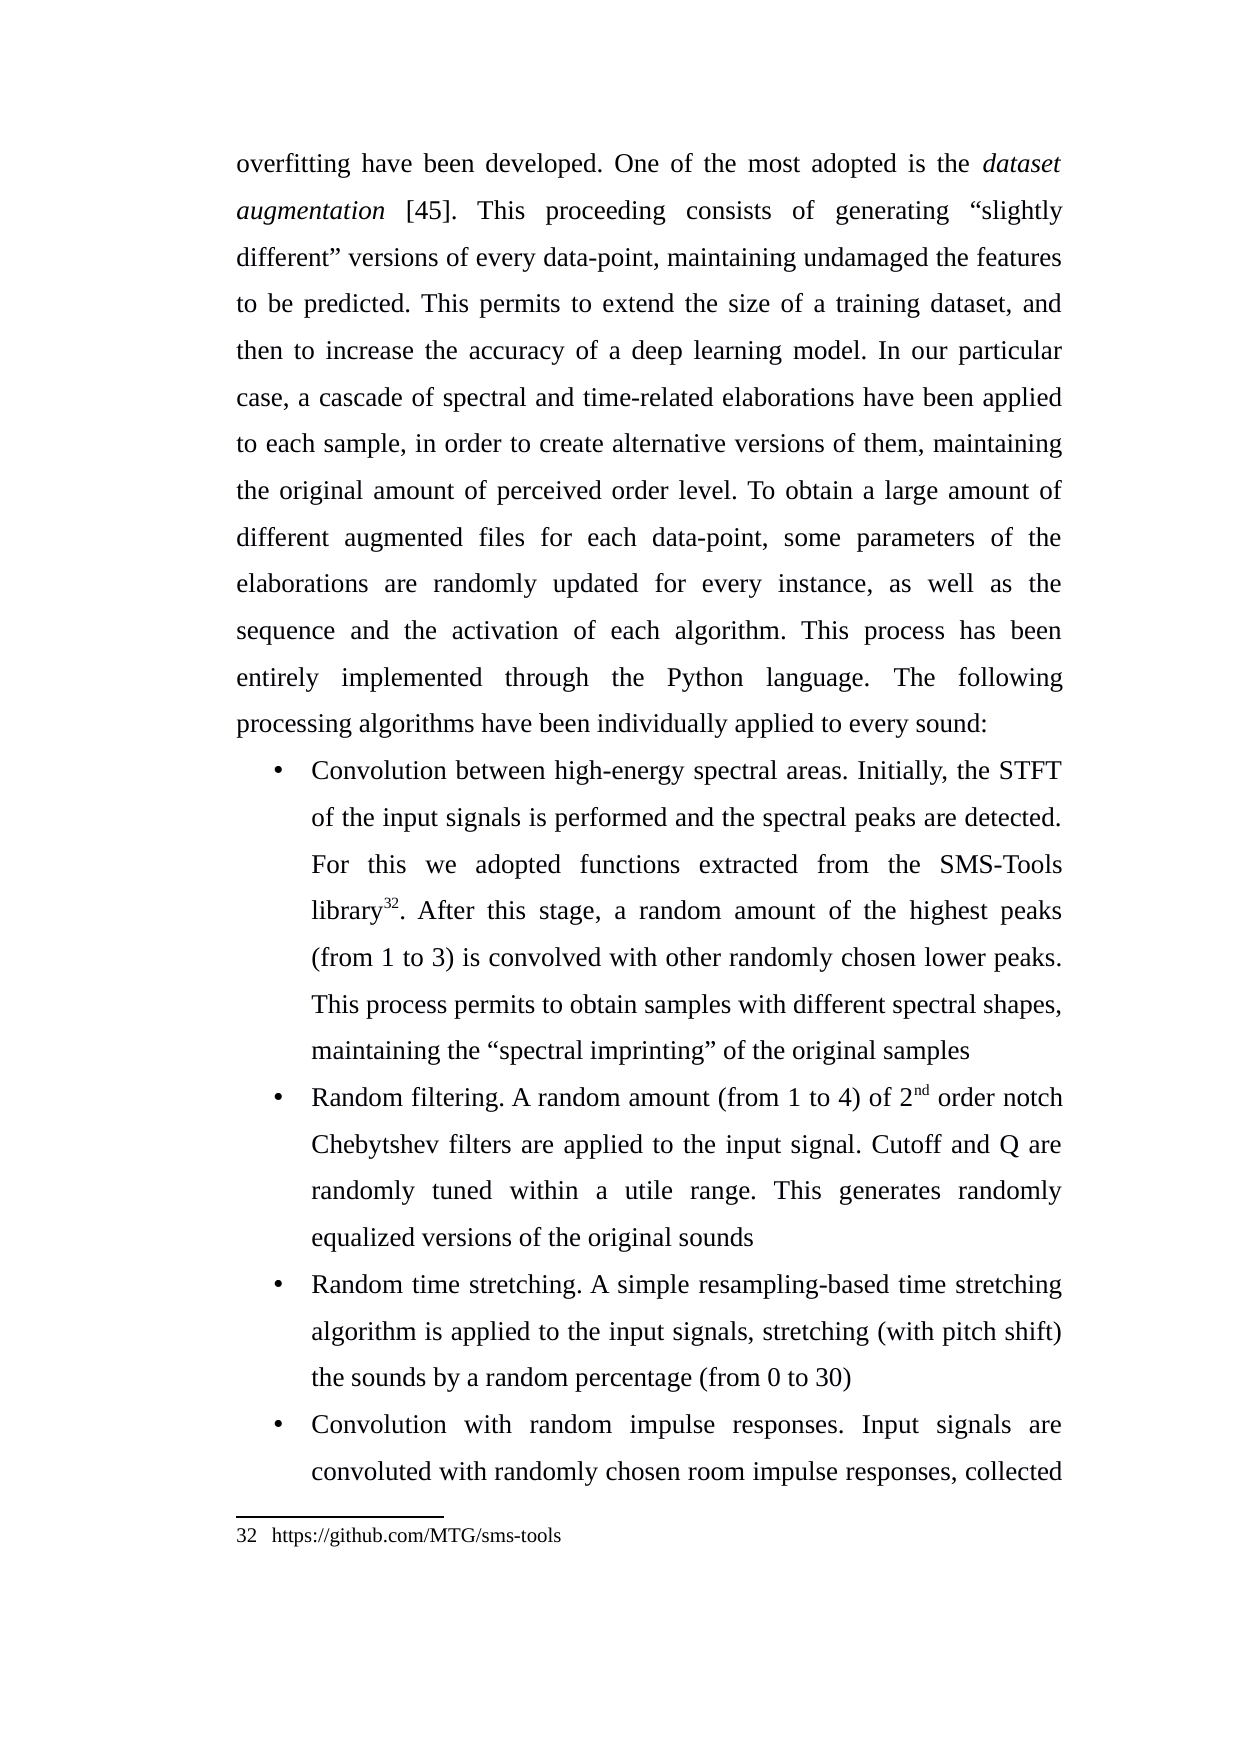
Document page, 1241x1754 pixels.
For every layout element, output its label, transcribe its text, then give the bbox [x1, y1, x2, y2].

text overfitting have been developed. One of the most adopted is the dataset augmentation [45]. This proceeding consists of generating “slightly different” versions of every data-point, maintaining undamaged the features to be predicted. This permits to extend the size of a training dataset, and then to increase the accuracy of a deep learning model. In our particular case, a cascade of spectral and time-related elaborations have been applied to each sample, in order to create alternative versions of them, maintaining the original amount of perceived order level. To obtain a large amount of different augmented files for each data-point, some parameters of the elaborations are randomly updated for every instance, as well as the sequence and the activation of each algorithm. This process has been entirely implemented through the Python language. The following processing algorithms have been individually applied to every sound: [236, 148, 1063, 739]
list https://github.com/MTG/sms-tools [236, 1523, 1063, 1547]
list Convolution with random impulse responses. Input signals are convoluted with randomly chosen room impulse responses, collected [274, 1408, 1063, 1486]
list Convolution between high-energy spectral areas. Initially, the STFT of the input signals is performed and the spectral peaks are detected. For this we adopted functions extracted from the SMS-Tools library. After this stage, a random amount of the highest peaks (from 1 to 3) is convolved with other randomly chosen lower peaks. This process permits to obtain samples with different spectral shapes, maintaining the “spectral imprinting” of the original samples [274, 754, 1063, 1066]
list Random filtering. A random amount (from 1 to 4) of 2nd order notch Chebytshev filters are applied to the input signal. Cutoff and Q are randomly tuned within a utile range. This generates randomly equalized versions of the original sounds [274, 1081, 1063, 1252]
list Random time stretching. A simple resampling-based time stretching algorithm is applied to the input signals, stretching (with pitch shift) the sounds by a random percentage (from 0 to 30) [274, 1268, 1063, 1392]
